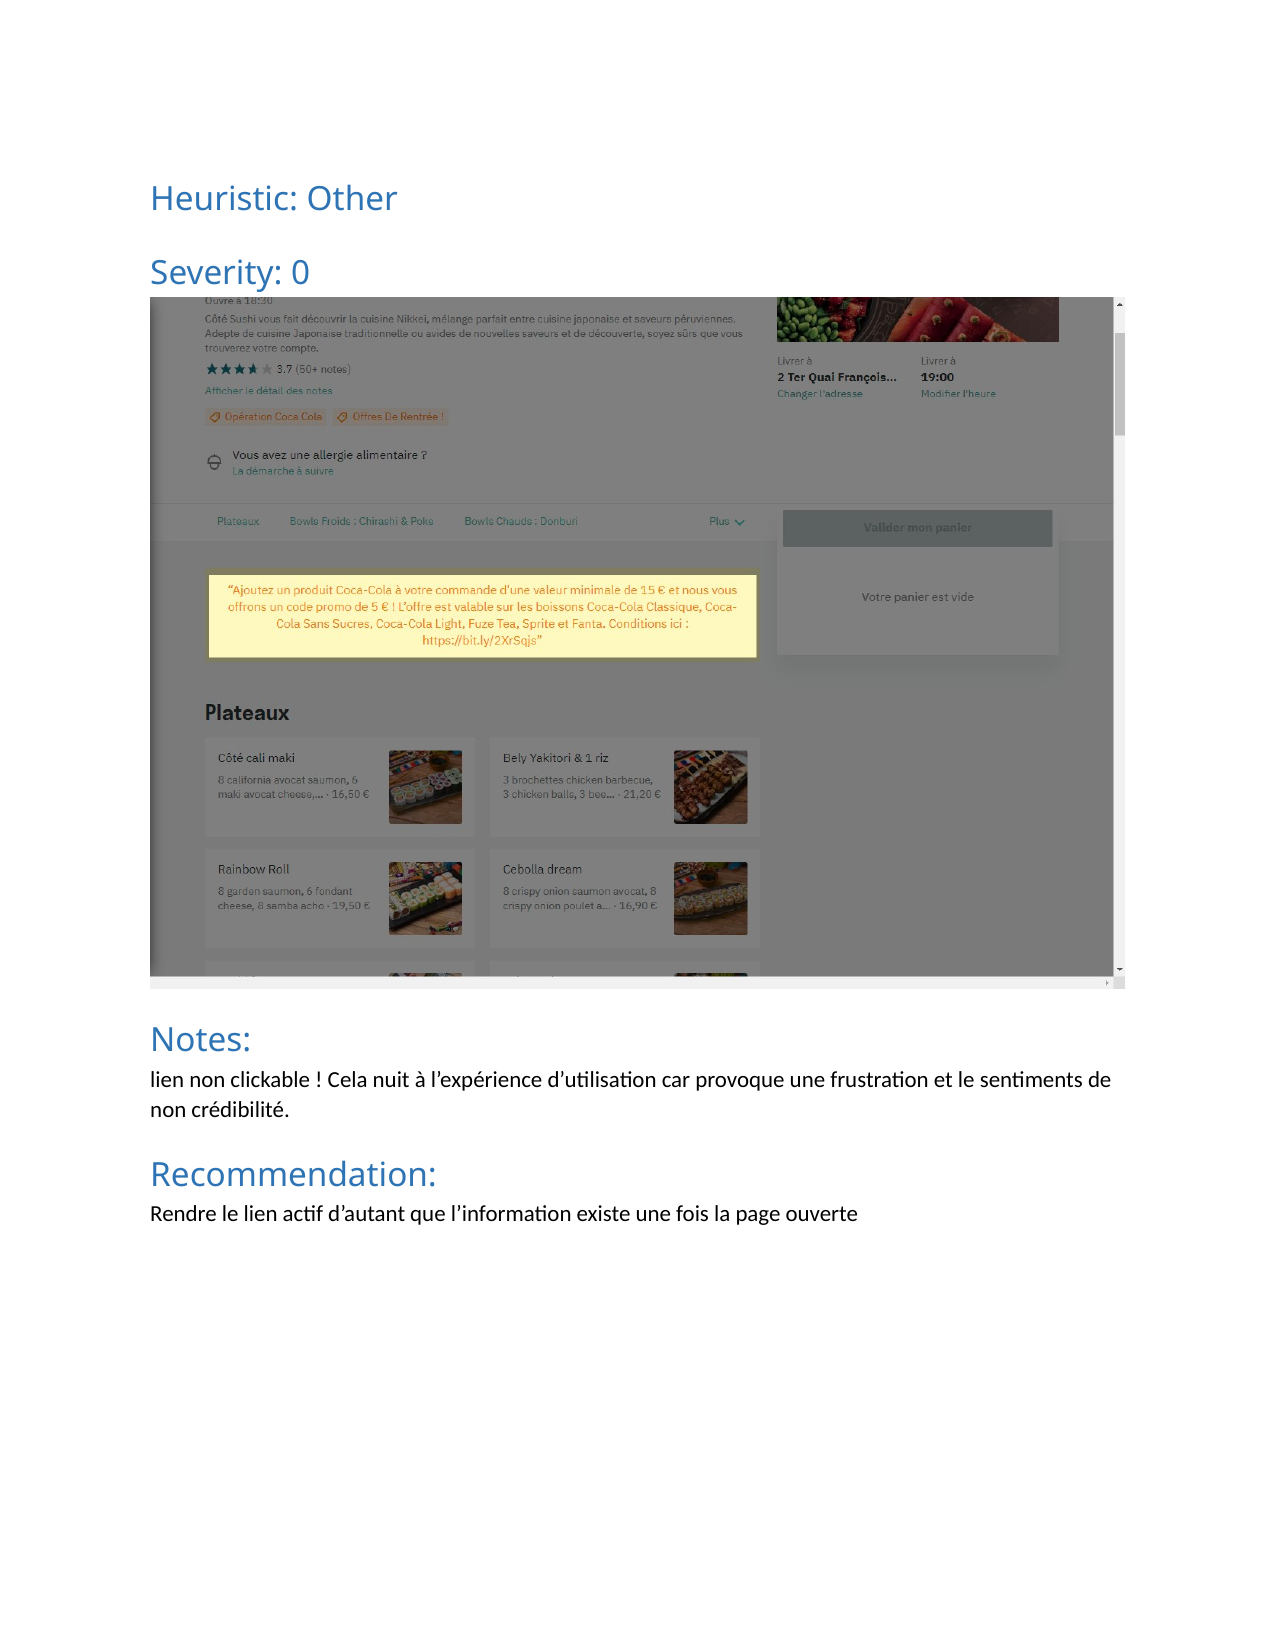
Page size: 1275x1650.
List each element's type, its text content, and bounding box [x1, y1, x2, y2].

text Rendre le lien actif d’autant que l’information existe une fois la page ouverte [150, 1199, 1125, 1228]
subtitle Heuristic: Other [150, 175, 1125, 220]
subtitle Recommendation: [150, 1151, 1125, 1196]
subtitle Severity: 0 [150, 249, 1125, 294]
text lien non clickable ! Cela nuit à l’expérience d’utilisation car provoque une frustration et le sentiments de non crédibilité. [150, 1065, 1125, 1123]
picture [150, 297, 1125, 989]
subtitle Notes: [150, 1016, 1125, 1062]
